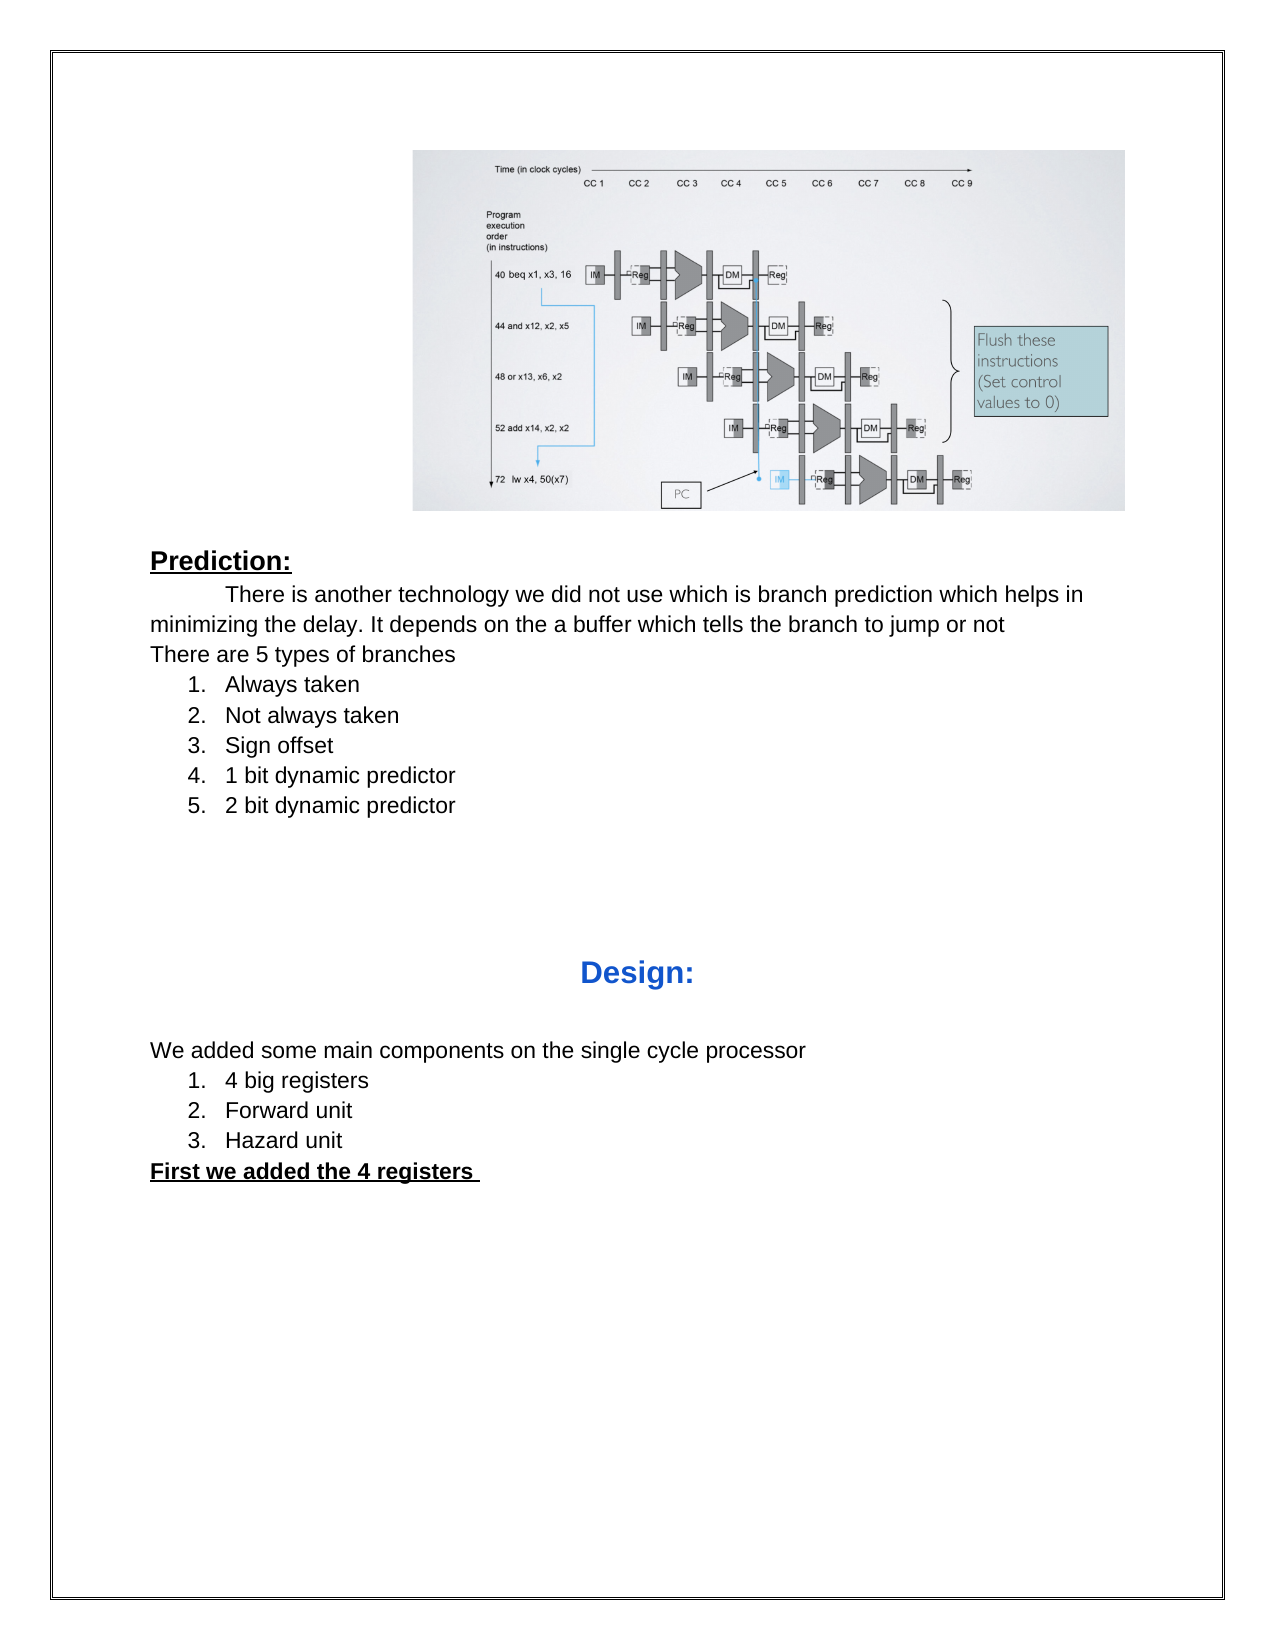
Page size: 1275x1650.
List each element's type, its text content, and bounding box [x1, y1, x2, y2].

list 2 bit dynamic predictor [187, 792, 1125, 819]
list 1 bit dynamic predictor [187, 762, 1125, 788]
text Design: [150, 954, 1125, 990]
text First we added the 4 registers [150, 1158, 1125, 1184]
list Not always taken [187, 702, 1125, 728]
list Sign offset [187, 732, 1125, 758]
list Forward unit [187, 1097, 1125, 1124]
text There is another technology we did not use which is branch prediction which helps in minimizing the delay. It depends on the a buffer which tells the branch to jump or not There are 5 types of branches [150, 581, 1125, 668]
text We added some main components on the single cycle processor [150, 1037, 1125, 1063]
list Hazard unit [187, 1127, 1125, 1154]
picture [412, 150, 1125, 511]
text Prediction: [150, 545, 1125, 576]
list 4 big registers [187, 1067, 1125, 1093]
list Always taken [187, 671, 1125, 698]
